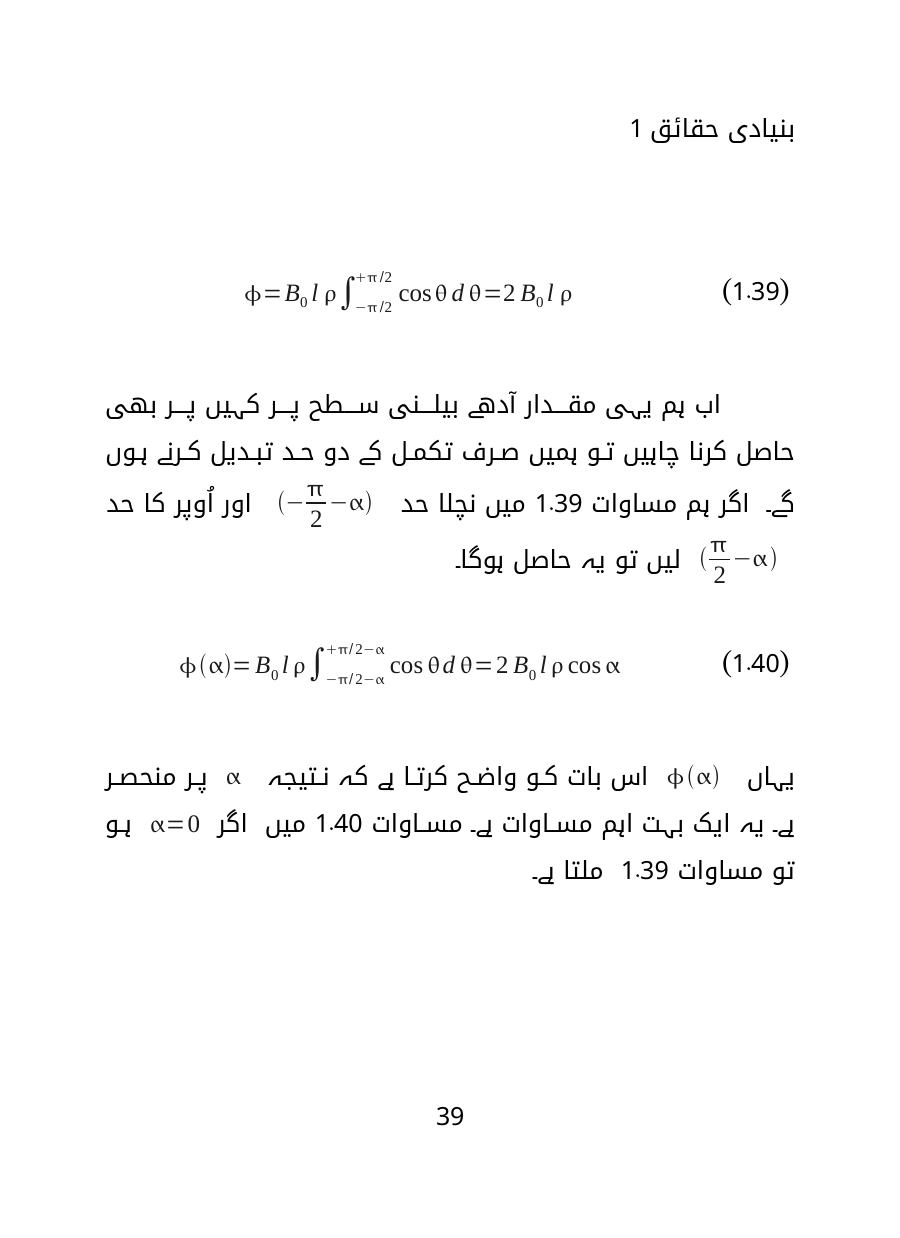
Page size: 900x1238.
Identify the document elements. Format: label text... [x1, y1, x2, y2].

table_header [105, 263, 703, 334]
table_header [105, 635, 702, 706]
table_header (1.40) [702, 635, 795, 706]
text یہاں اس بات کو واضح کرتا ہے کہ نتیجہ پر منحصر ہے۔ یہ ایک بہت اہم مساوات ہے۔ مساوات 1.40 میں اگرہو تو مساوات 1.39 ملتا ہے۔ [105, 753, 795, 895]
text اب ہم یہی مقدار آدھے بیلنی سطح پر کہیں پر بھی حاصل کرنا چاہیں تو ہمیں صرف تکمل کے دو حد تبدیل کرنے ہوں گے۔ اگر ہم مساوات 1.39 میں نچلا حد اور اُوپر کا حدلیں تو یہ حاصل ہوگا۔ [105, 381, 795, 588]
table_header (1.39) [703, 263, 795, 334]
